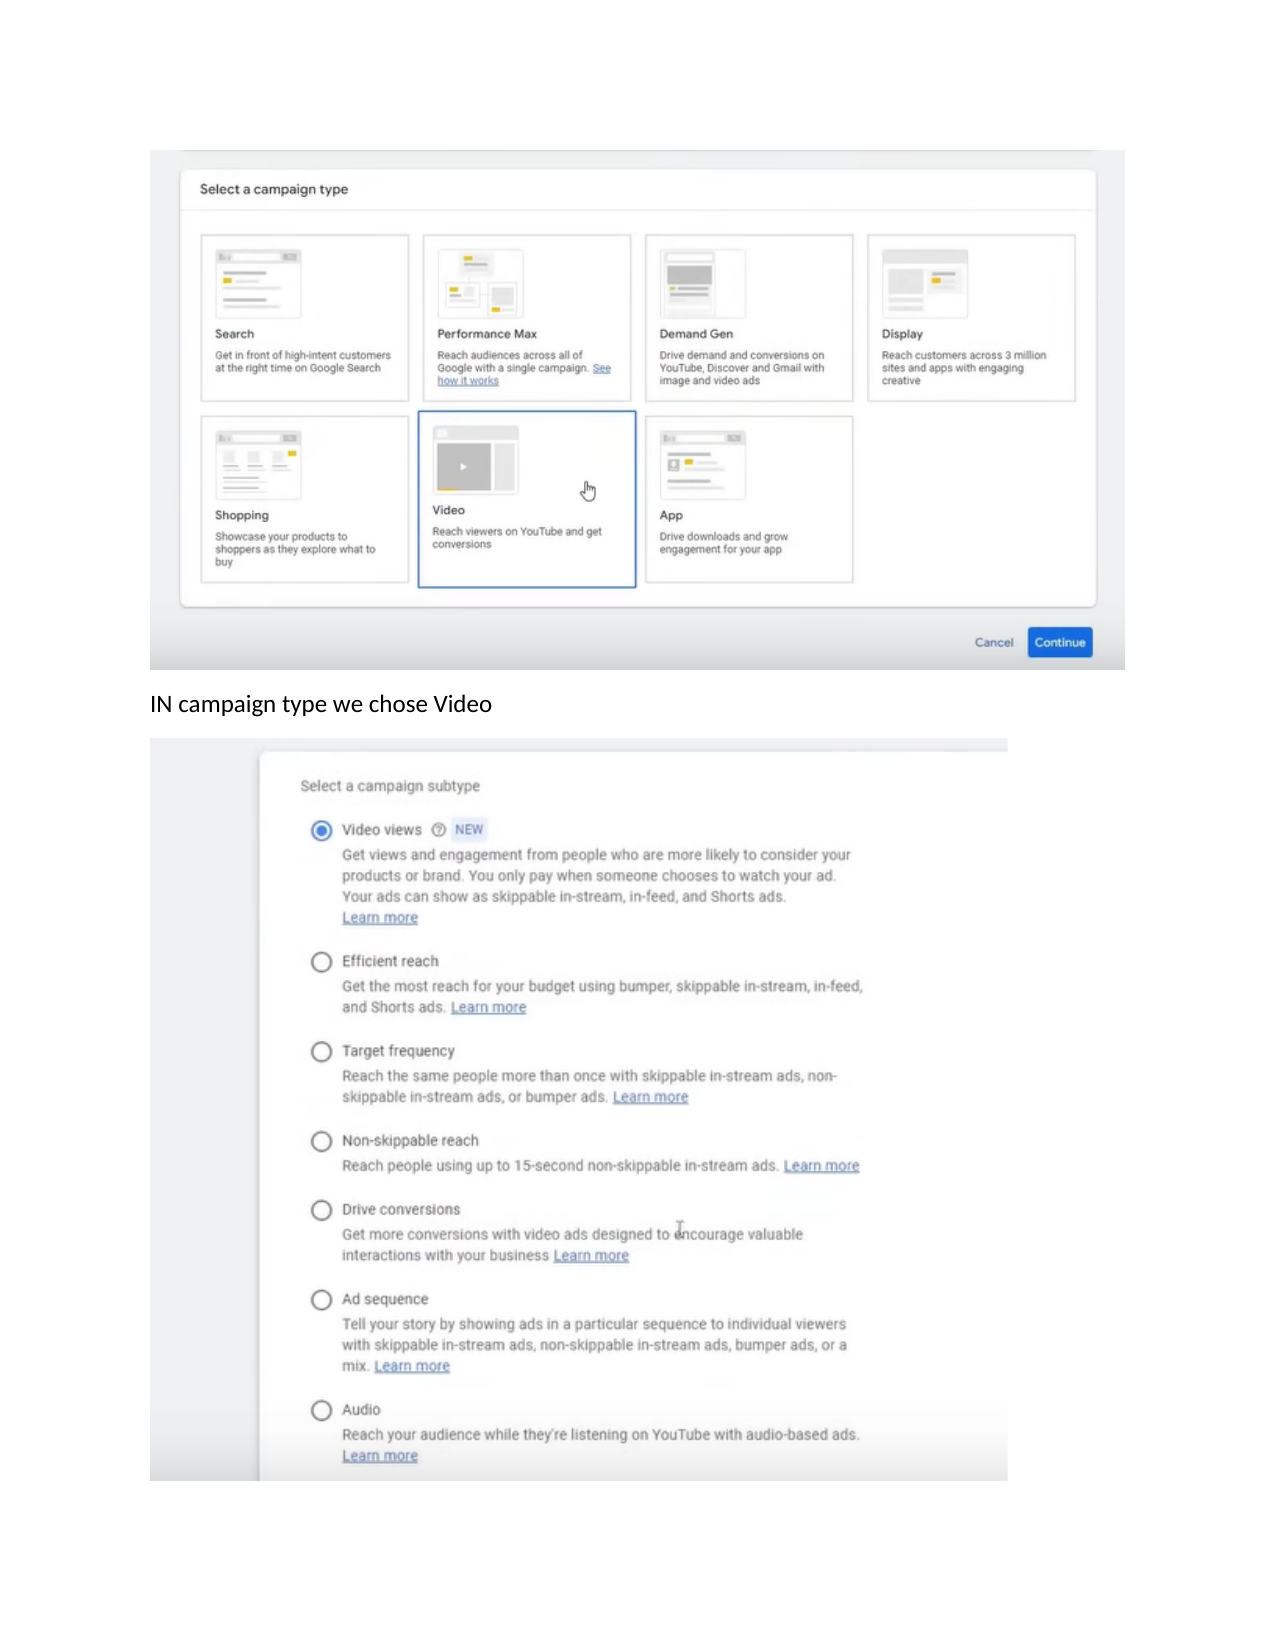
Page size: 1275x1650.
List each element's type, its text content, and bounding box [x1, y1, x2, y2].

picture [150, 150, 1125, 670]
picture [150, 738, 1008, 1481]
text IN campaign type we chose Video [150, 688, 1125, 719]
